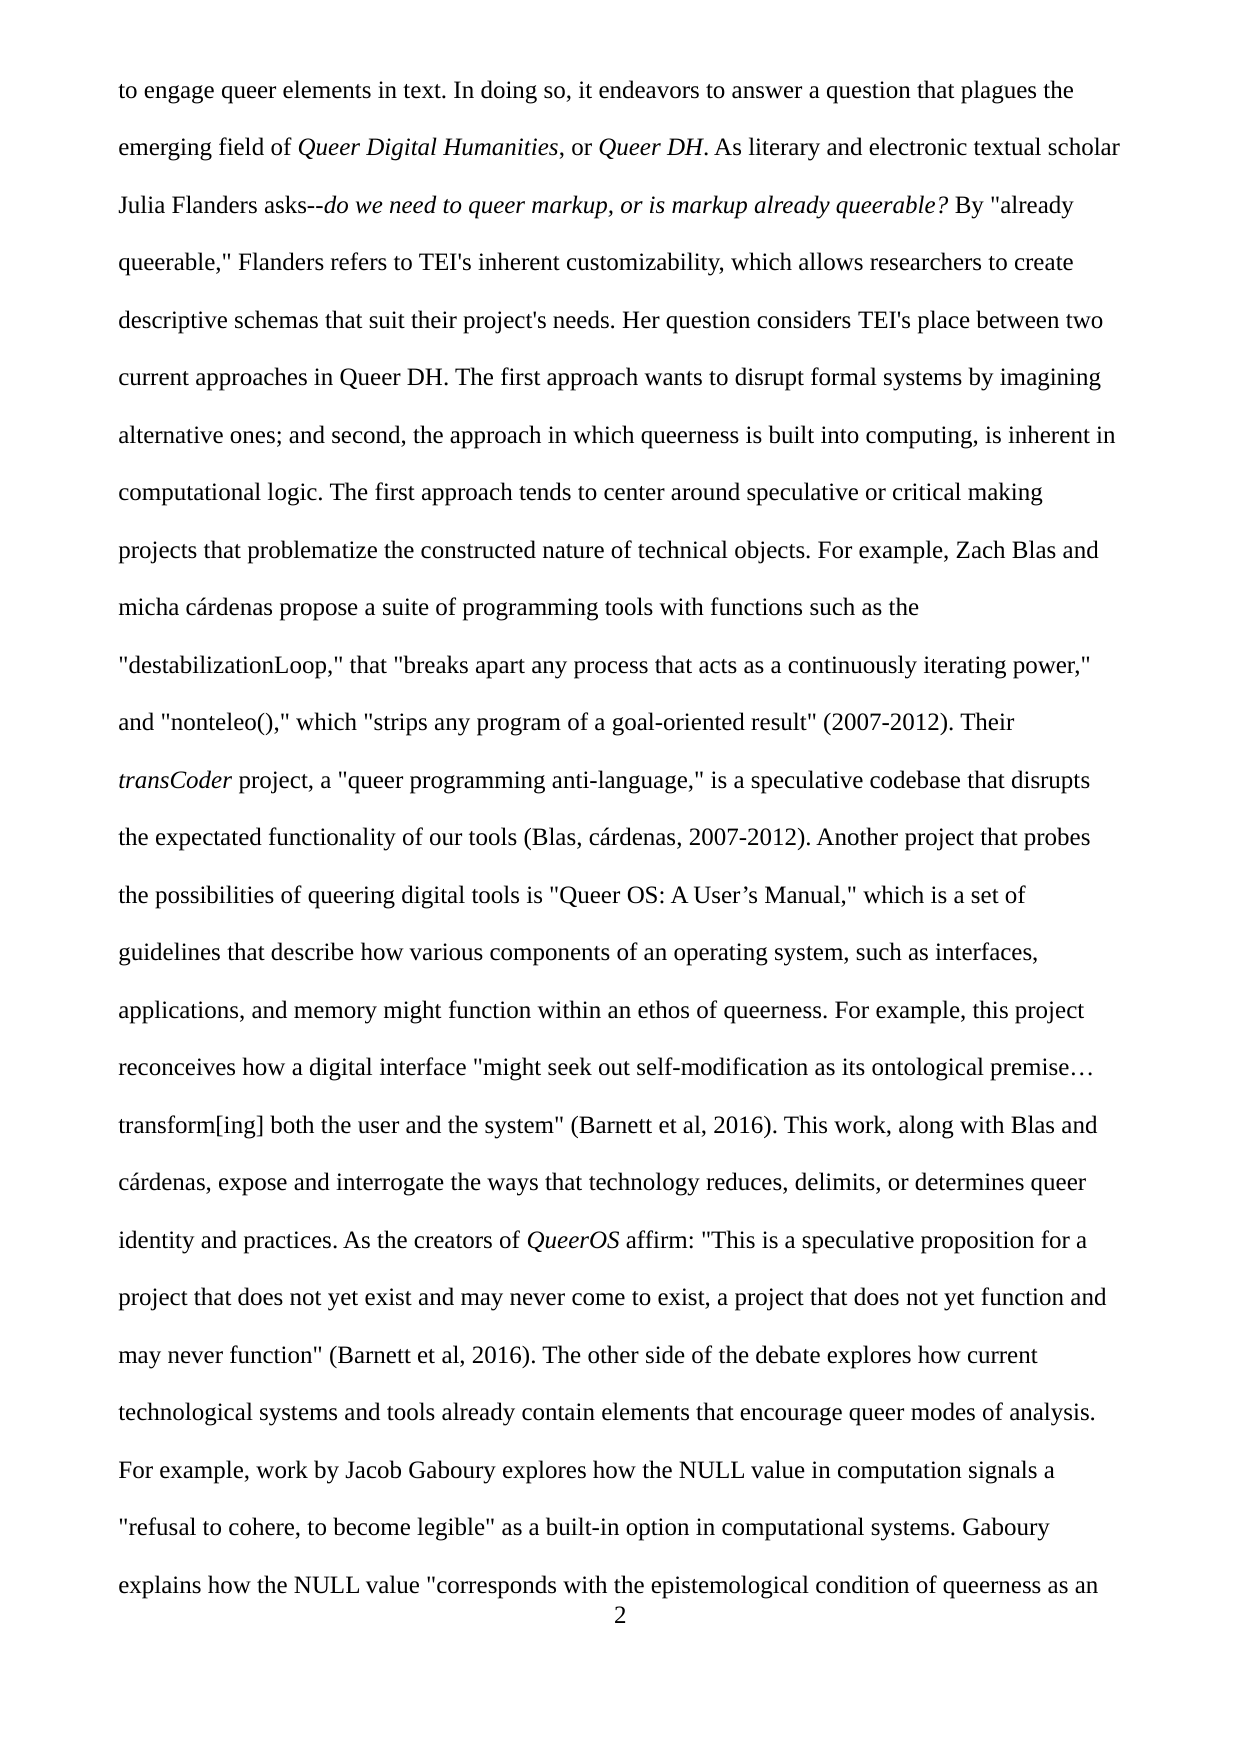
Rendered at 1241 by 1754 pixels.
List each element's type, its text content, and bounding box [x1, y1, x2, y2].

text to engage queer elements in text. In doing so, it endeavors to answer a question that plagues the emerging field of Queer Digital Humanities, or Queer DH. As literary and electronic textual scholar Julia Flanders asks--do we need to queer markup, or is markup already queerable? By "already queerable," Flanders refers to TEI's inherent customizability, which allows researchers to create descriptive schemas that suit their project's needs. Her question considers TEI's place between two current approaches in Queer DH. The first approach wants to disrupt formal systems by imagining alternative ones; and second, the approach in which queerness is built into computing, is inherent in computational logic. The first approach tends to center around speculative or critical making projects that problematize the constructed nature of technical objects. For example, Zach Blas and micha cárdenas propose a suite of programming tools with functions such as the "destabilizationLoop," that "breaks apart any process that acts as a continuously iterating power," and "nonteleo()," which "strips any program of a goal-oriented result" (2007-2012). Their transCoder project, a "queer programming anti-language," is a speculative codebase that disrupts the expectated functionality of our tools (Blas, cárdenas, 2007-2012). Another project that probes the possibilities of queering digital tools is "Queer OS: A User’s Manual," which is a set of guidelines that describe how various components of an operating system, such as interfaces, applications, and memory might function within an ethos of queerness. For example, this project reconceives how a digital interface "might seek out self-modification as its ontological premise… transform[ing] both the user and the system" (Barnett et al, 2016). This work, along with Blas and cárdenas, expose and interrogate the ways that technology reduces, delimits, or determines queer identity and practices. As the creators of QueerOS affirm: "This is a speculative proposition for a project that does not yet exist and may never come to exist, a project that does not yet function and may never function" (Barnett et al, 2016). The other side of the debate explores how current technological systems and tools already contain elements that encourage queer modes of analysis. For example, work by Jacob Gaboury explores how the NULL value in computation signals a "refusal to cohere, to become legible" as a built-in option in computational systems. Gaboury explains how the NULL value "corresponds with the epistemological condition of queerness as an [118, 75, 1122, 1599]
